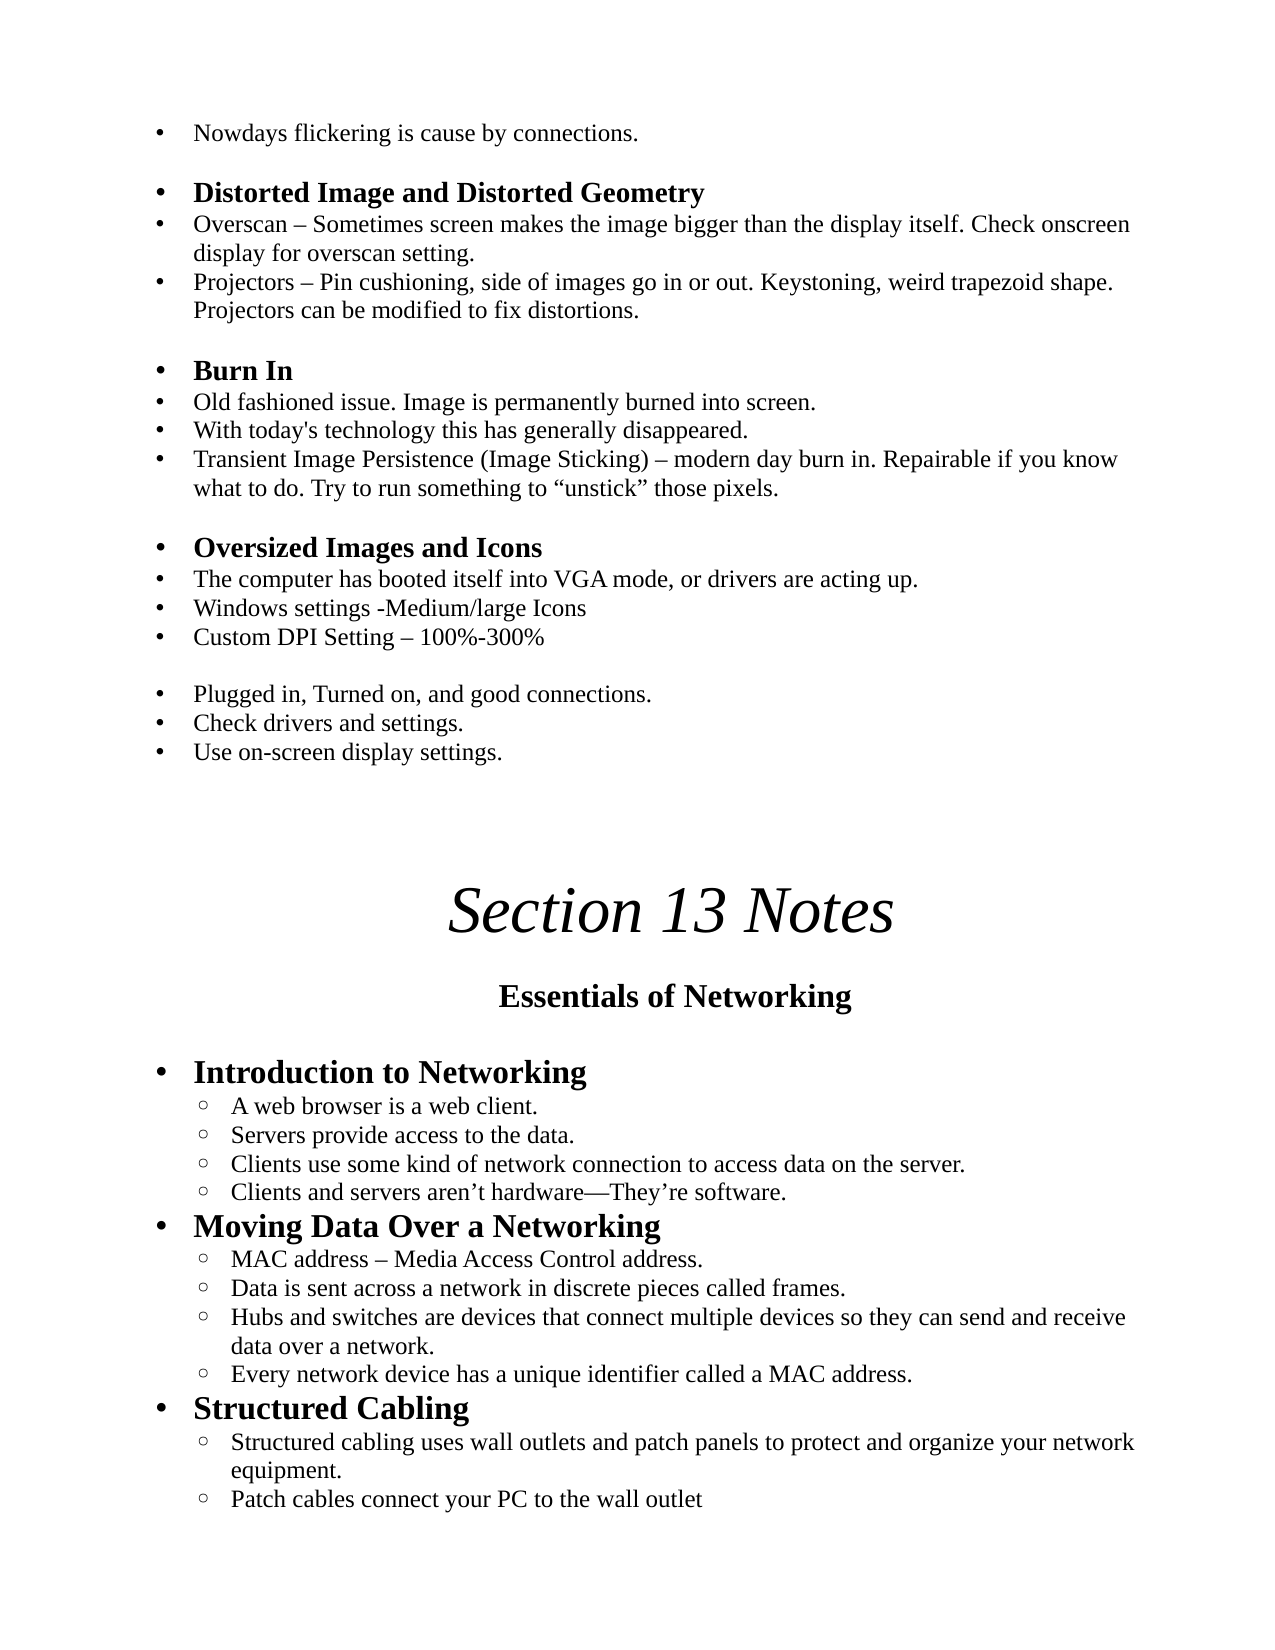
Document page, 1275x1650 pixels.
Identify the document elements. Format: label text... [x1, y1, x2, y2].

list The computer has booted itself into VGA mode, or drivers are acting up. [156, 564, 1157, 593]
list Overscan – Sometimes screen makes the image bigger than the display itself. Check onscreen display for overscan setting. [156, 209, 1157, 267]
list Transient Image Persistence (Image Sticking) – modern day burn in. Repairable if you know what to do. Try to run something to “unstick” those pixels. [156, 444, 1157, 502]
list MAC address – Media Access Control address. [193, 1244, 1157, 1273]
list Essentials of Networking [156, 976, 1157, 1014]
list With today's technology this has generally disappeared. [156, 415, 1157, 444]
list Every network device has a unique identifier called a MAC address. [193, 1359, 1157, 1388]
list Windows settings -Medium/large Icons [156, 593, 1157, 622]
list Clients use some kind of network connection to access data on the server. [193, 1149, 1157, 1177]
list Structured cabling uses wall outlets and patch panels to protect and organize your network equipment. [193, 1427, 1157, 1484]
list Projectors – Pin cushioning, side of images go in or out. Keystoning, weird trapezoid shape. Projectors can be modified to fix distortions. [156, 267, 1157, 324]
list Plugged in, Turned on, and good connections. [156, 679, 1157, 708]
list Structured Cabling [156, 1388, 1157, 1427]
list Custom DPI Setting – 100%-300% [156, 622, 1157, 650]
list Data is sent across a network in discrete pieces called frames. [193, 1273, 1157, 1302]
list Introduction to Networking [156, 1053, 1157, 1091]
list Moving Data Over a Networking [156, 1206, 1157, 1244]
list Servers provide access to the data. [193, 1120, 1157, 1149]
list Hubs and switches are devices that connect multiple devices so they can send and receive data over a network. [193, 1302, 1157, 1359]
list Patch cables connect your PC to the wall outlet [193, 1484, 1157, 1513]
list Section 13 Notes [156, 871, 1157, 947]
list Burn In [156, 353, 1157, 387]
list Clients and servers aren’t hardware—They’re software. [193, 1177, 1157, 1206]
list Use on-screen display settings. [156, 737, 1157, 765]
list Check drivers and settings. [156, 708, 1157, 737]
list Oversized Images and Icons [156, 530, 1157, 564]
list A web browser is a web client. [193, 1091, 1157, 1120]
list Nowdays flickering is cause by connections. [156, 118, 1157, 147]
list Old fashioned issue. Image is permanently burned into screen. [156, 387, 1157, 415]
list Distorted Image and Distorted Geometry [156, 176, 1157, 209]
